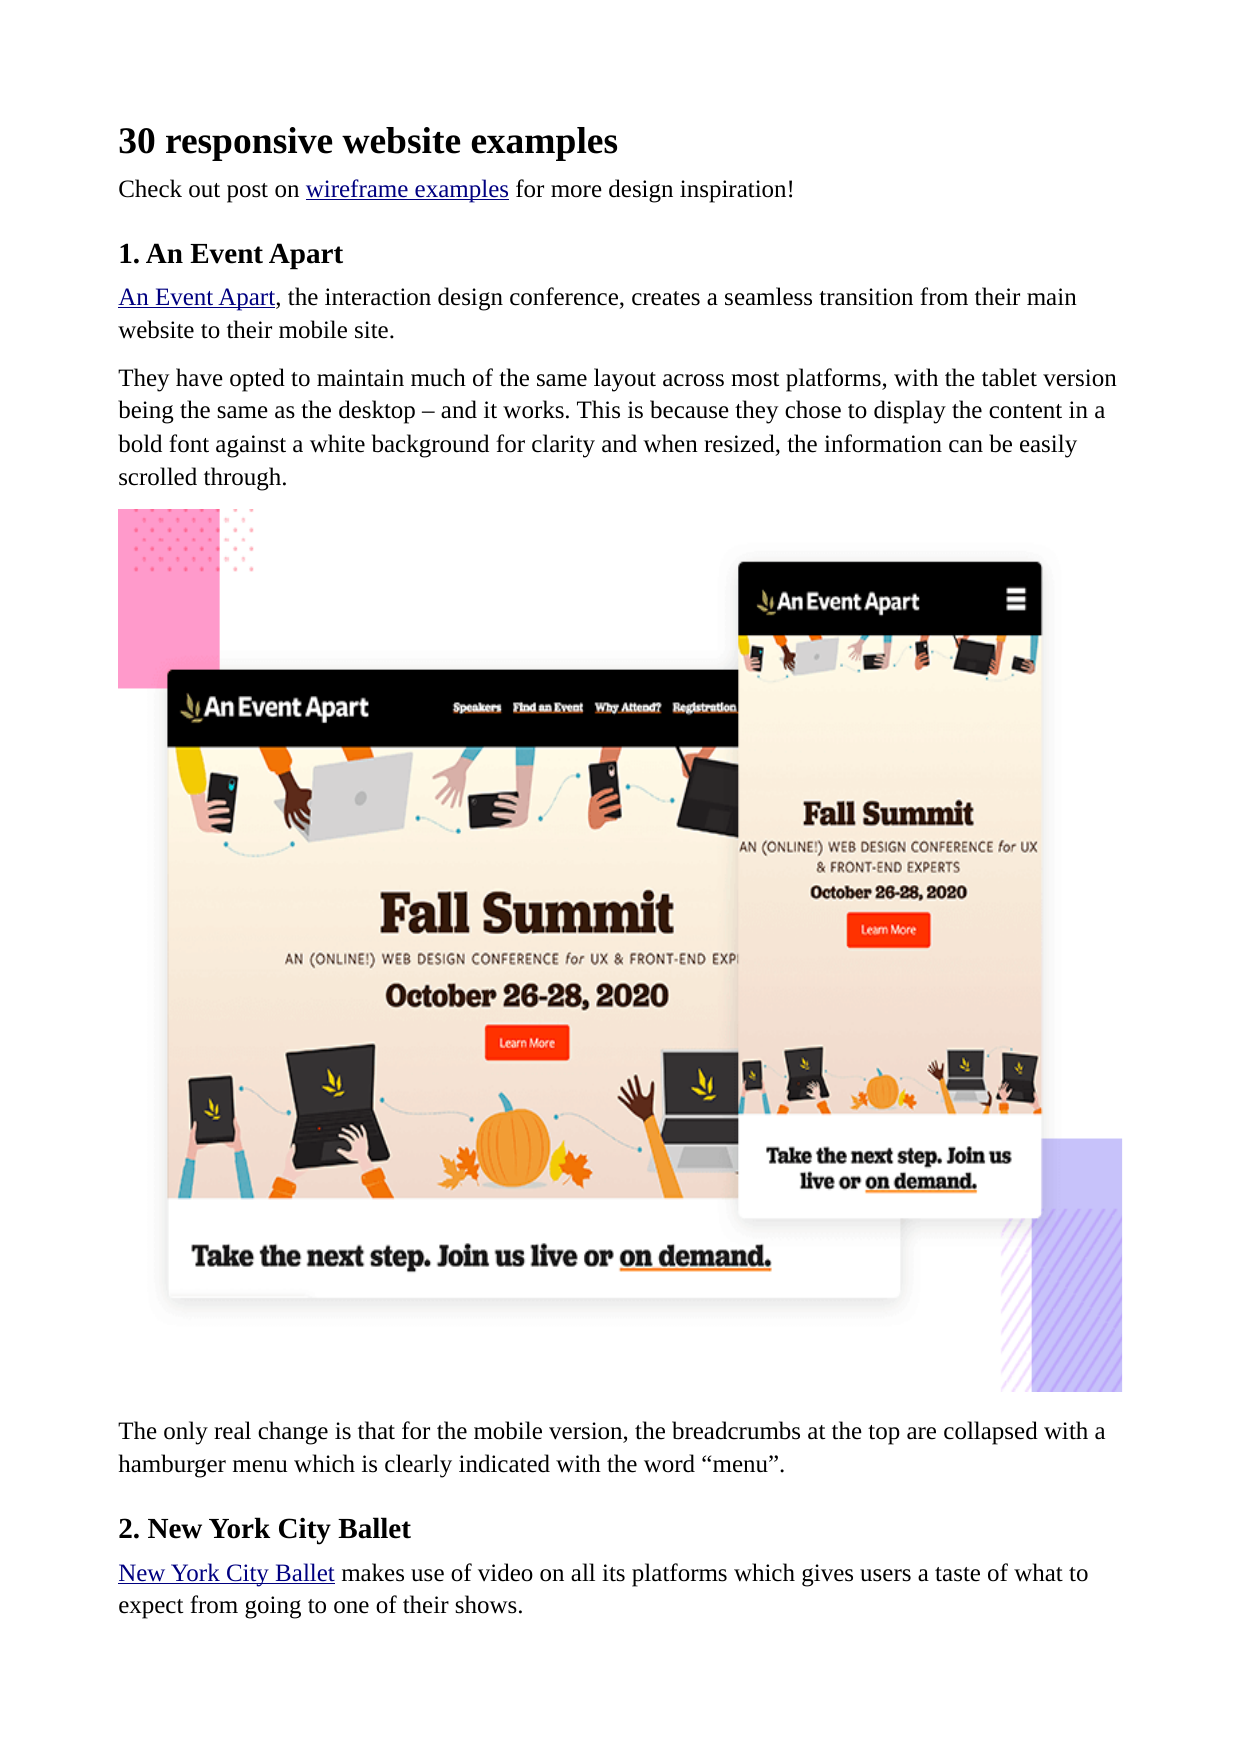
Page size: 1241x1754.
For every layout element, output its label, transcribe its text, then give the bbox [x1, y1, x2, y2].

text Check out post on wireframe examples for more design inspiration! [118, 174, 1122, 202]
text The only real change is that for the mobile version, the breadcrumbs at the top are collapsed with a hamburger menu which is clearly indicated with the word “menu”. [118, 1416, 1122, 1478]
picture [118, 509, 1123, 1392]
subtitle 2. New York City Ballet [118, 1512, 1122, 1545]
subtitle 1. An Event Apart [118, 236, 1122, 269]
text An Event Apart, the interaction design conference, creates a seamless transition from their main website to their mobile site. [118, 282, 1122, 344]
text They have opted to maintain much of the same layout across most platforms, with the tablet version being the same as the desktop – and it works. This is because they chose to display the content in a bold font against a white background for clarity and when resized, the information can be easily scrolled through. [118, 363, 1122, 490]
text New York City Ballet makes use of video on all its platforms which gives users a taste of what to expect from going to one of their shows. [118, 1558, 1122, 1619]
subtitle 30 responsive website examples [118, 118, 1122, 161]
